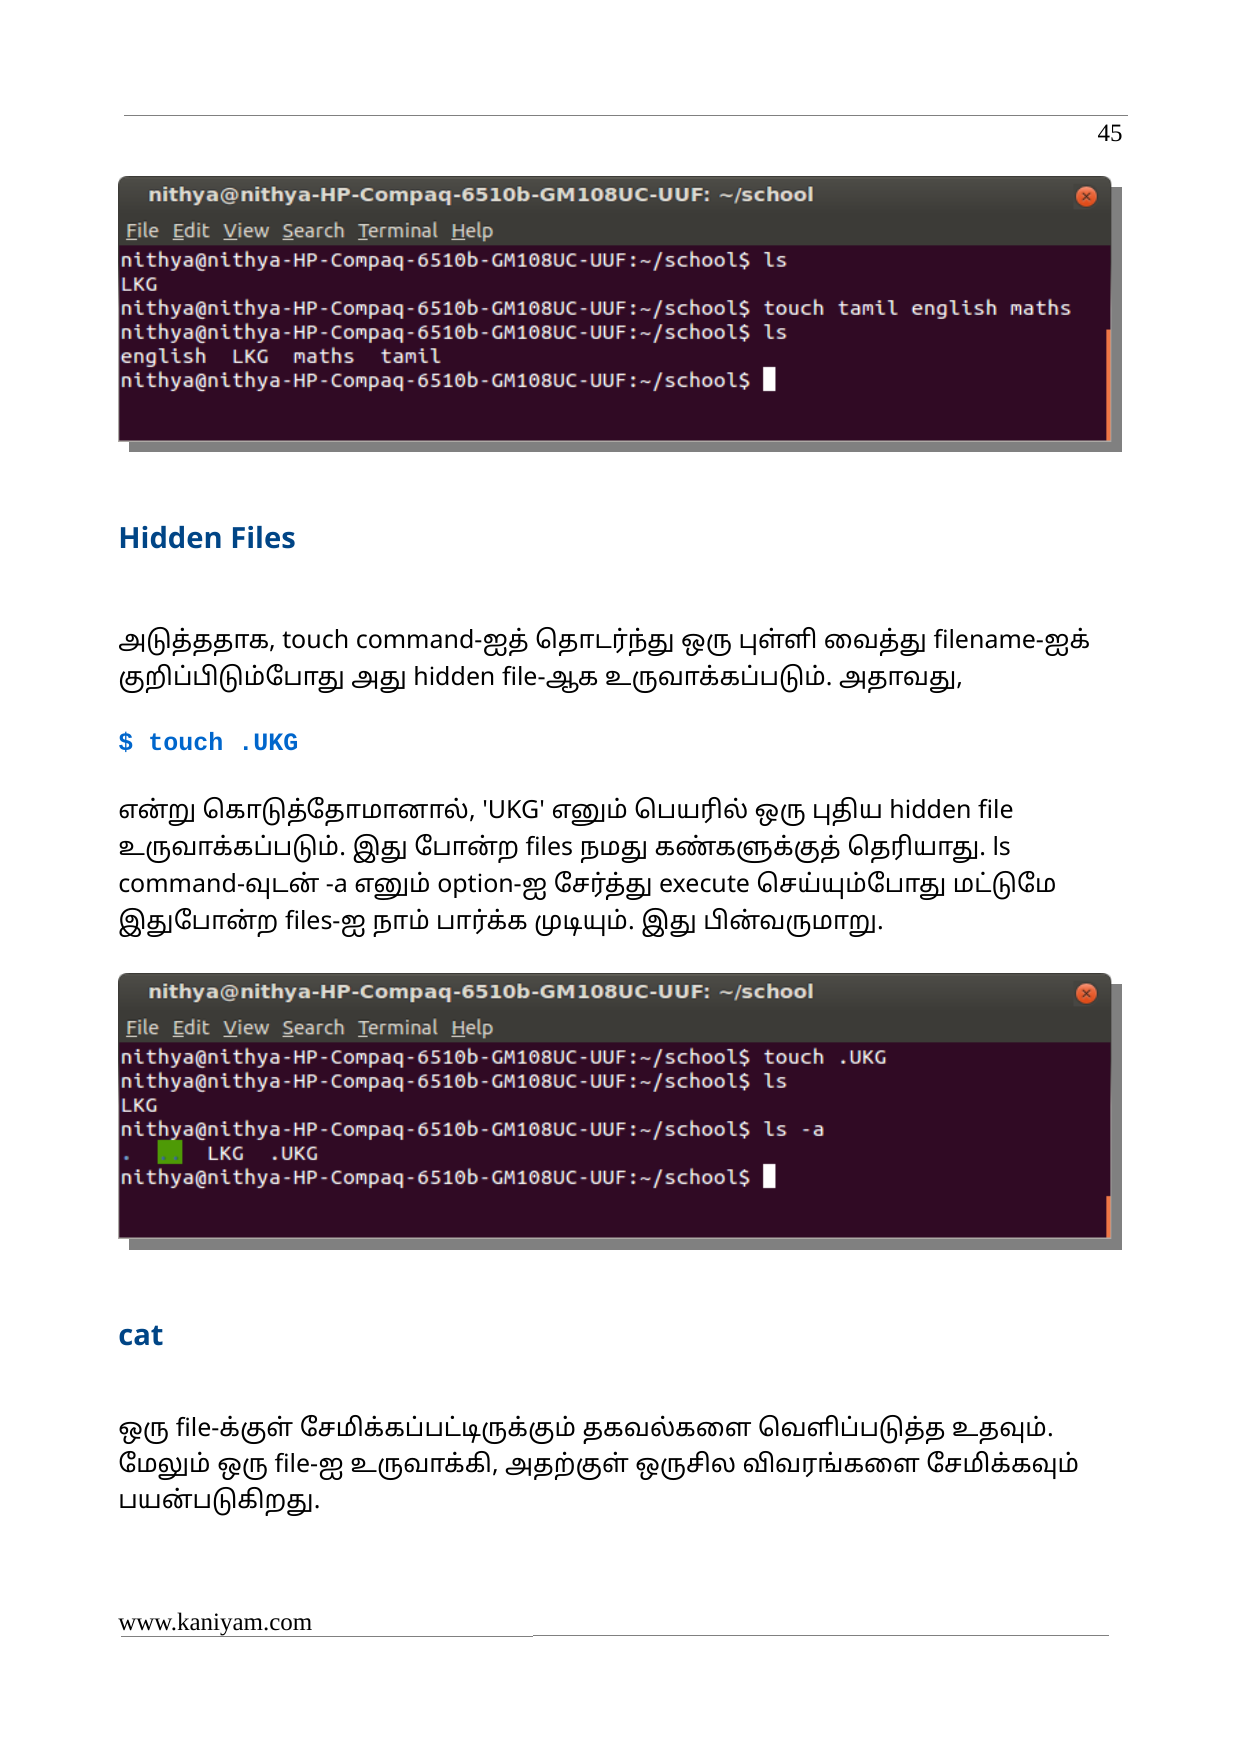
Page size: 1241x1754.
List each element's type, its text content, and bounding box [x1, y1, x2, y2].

text அடுத்ததாக, touch command-ஐத் தொடர்ந்து ஒரு புள்ளி வைத்து filename-ஐக் குறிப்பிடும்போது அது hidden file-ஆக உருவாக்கப்படும். அதாவது, [118, 621, 1122, 695]
picture [118, 176, 1112, 442]
picture [118, 973, 1112, 1239]
text $ touch .UKG [118, 729, 1122, 758]
subtitle cat [118, 1314, 1122, 1354]
text ஒரு file-க்குள் சேமிக்கப்பட்டிருக்கும் தகவல்களை வெளிப்படுத்த உதவும். மேலும் ஒரு file-ஐ உருவாக்கி, அதற்குள் ஒருசில விவரங்களை சேமிக்கவும் பயன்படுகிறது. [118, 1409, 1122, 1517]
text என்று கொடுத்தோமானால், 'UKG' எனும் பெயரில் ஒரு புதிய hidden file உருவாக்கப்படும். இது போன்ற files நமது கண்களுக்குத் தெரியாது. ls command-வுடன் -a எனும் option-ஐ சேர்த்து execute செய்யும்போது மட்டுமே இதுபோன்ற files-ஐ நாம் பார்க்க முடியும். இது பின்வருமாறு. [118, 792, 1122, 940]
subtitle Hidden Files [118, 517, 1122, 557]
